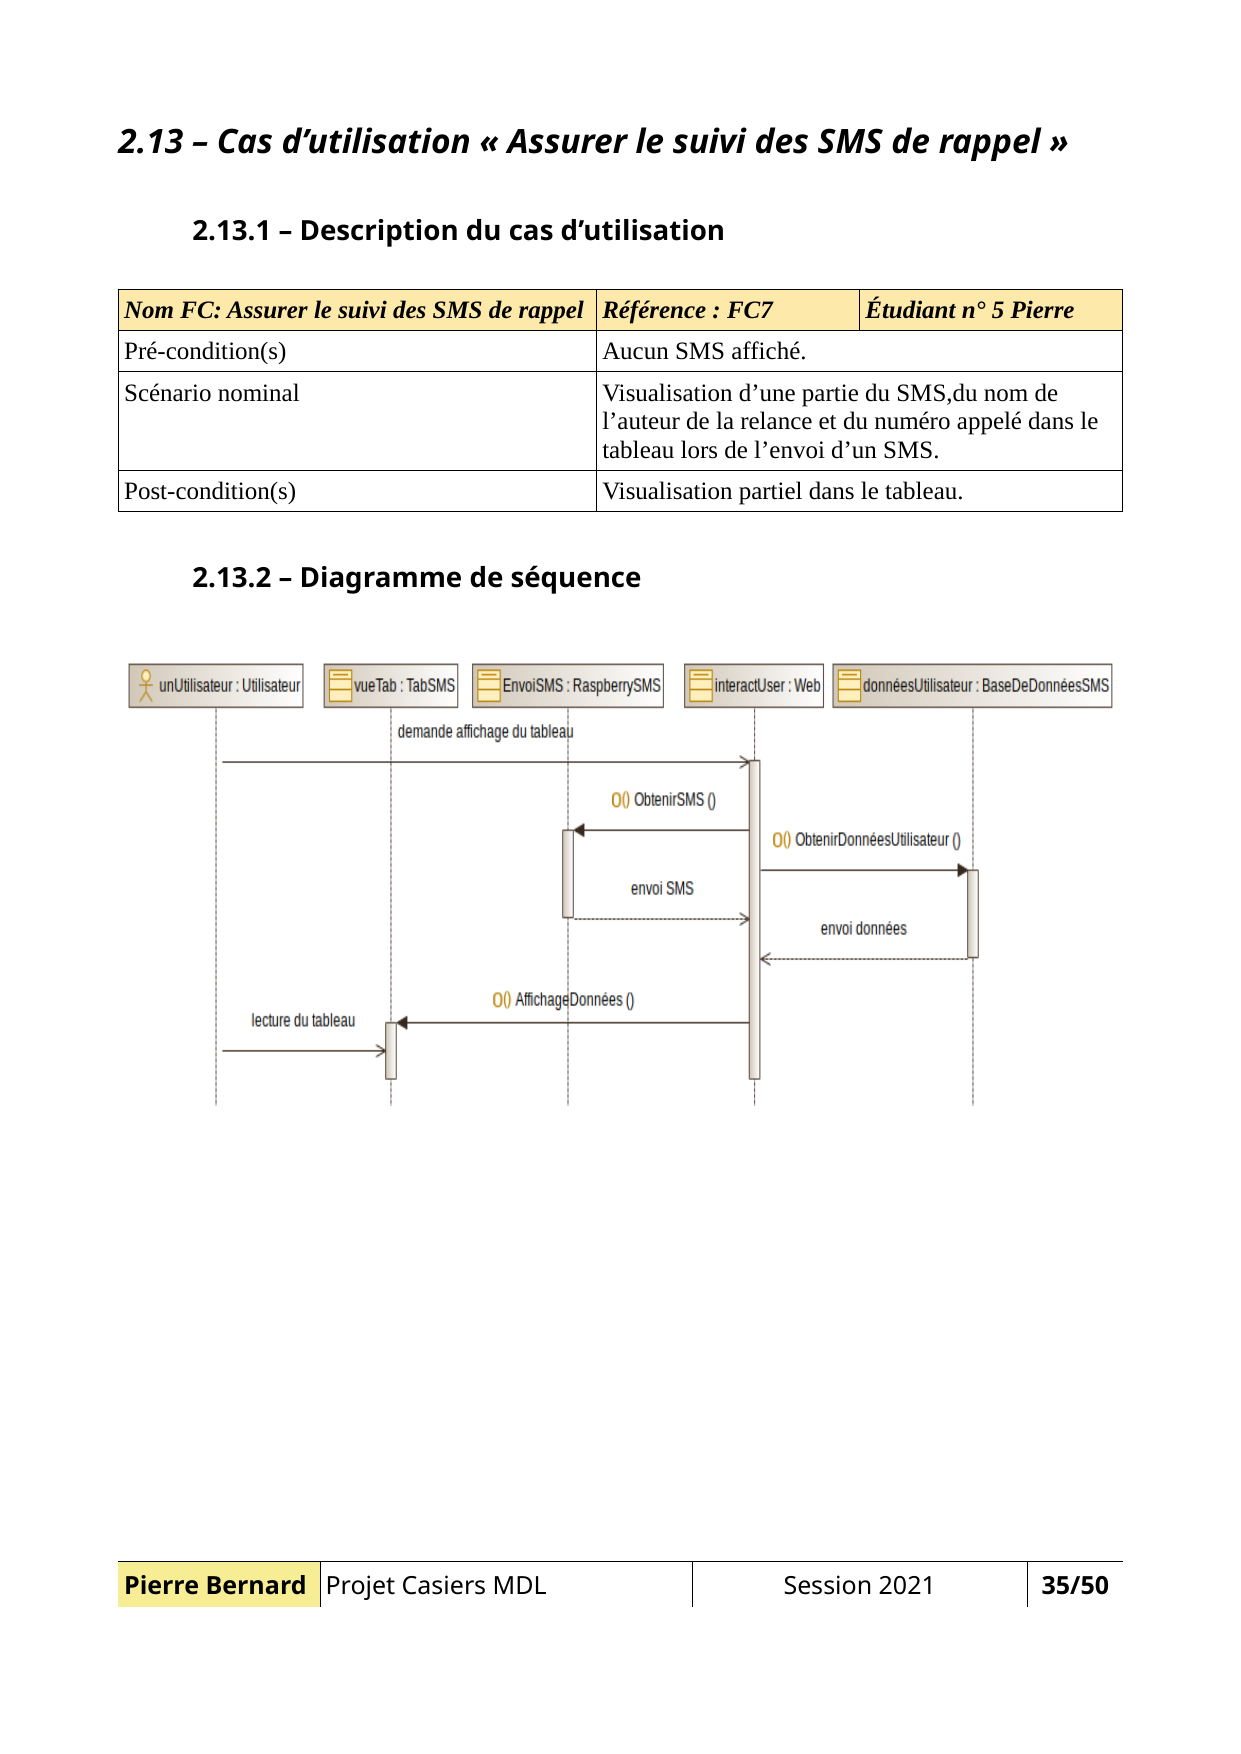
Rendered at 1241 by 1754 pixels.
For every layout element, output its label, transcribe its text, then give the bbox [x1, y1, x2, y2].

table_header Étudiant n° 5 Pierre [860, 290, 1122, 330]
table_cell Visualisation d’une partie du SMS,du nom de l’auteur de la relance et du numéro appelé dans le tableau lors de l’envoi d’un SMS. [597, 372, 1122, 470]
table_cell Pré-condition(s) [119, 331, 596, 371]
picture [118, 649, 1123, 1106]
table_cell Scénario nominal [119, 372, 596, 470]
table_header Nom FC: Assurer le suivi des SMS de rappel [119, 290, 596, 330]
table_cell Aucun SMS affiché. [597, 331, 1122, 371]
table_cell Post-condition(s) [119, 471, 596, 511]
subtitle 2.13.2 – Diagramme de séquence [118, 557, 1122, 595]
subtitle 2.13 – Cas d’utilisation « Assurer le suivi des SMS de rappel » [118, 118, 1122, 164]
table_cell Visualisation partiel dans le tableau. [597, 471, 1122, 511]
table_header Référence : FC7 [597, 290, 859, 330]
subtitle 2.13.1 – Description du cas d’utilisation [118, 210, 1122, 248]
